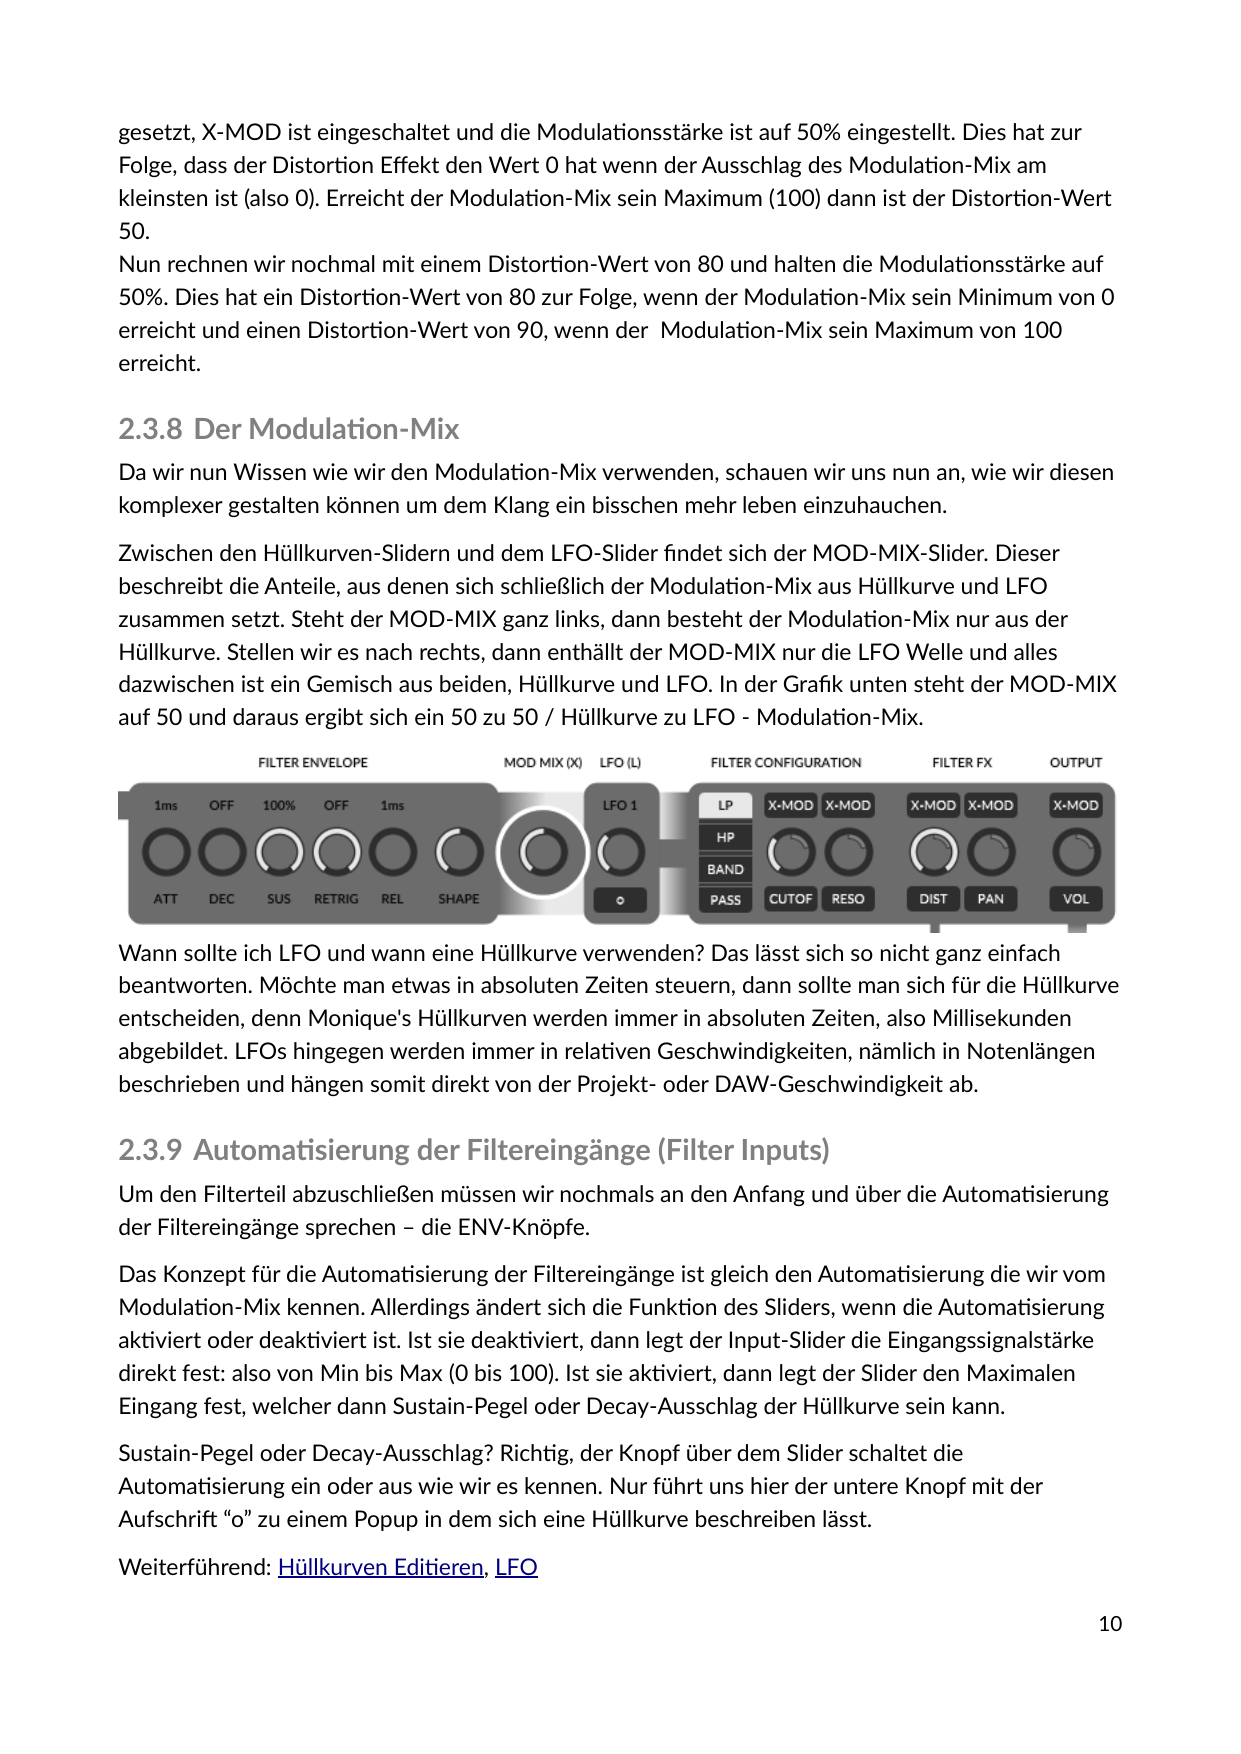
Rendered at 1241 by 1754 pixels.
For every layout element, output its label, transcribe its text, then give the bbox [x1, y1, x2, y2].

text Wann sollte ich LFO und wann eine Hüllkurve verwenden? Das lässt sich so nicht ganz einfach beantworten. Möchte man etwas in absoluten Zeiten steuern, dann sollte man sich für die Hüllkurve entscheiden, denn Monique's Hüllkurven werden immer in absoluten Zeiten, also Millisekunden abgebildet. LFOs hingegen werden immer in relativen Geschwindigkeiten, nämlich in Notenlängen beschrieben und hängen somit direkt von der Projekt- oder DAW-Geschwindigkeit ab. [118, 933, 1122, 1097]
subtitle Der Modulation-Mix [118, 411, 1122, 446]
text Das Konzept für die Automatisierung der Filtereingänge ist gleich den Automatisierung die wir vom Modulation-Mix kennen. Allerdings ändert sich die Funktion des Sliders, wenn die Automatisierung aktiviert oder deaktiviert ist. Ist sie deaktiviert, dann legt der Input-Slider die Eingangssignalstärke direkt fest: also von Min bis Max (0 bis 100). Ist sie aktiviert, dann legt der Slider den Maximalen Eingang fest, welcher dann Sustain-Pegel oder Decay-Ausschlag der Hüllkurve sein kann. [118, 1260, 1122, 1419]
text gesetzt, X-MOD ist eingeschaltet und die Modulationsstärke ist auf 50% eingestellt. Dies hat zur Folge, dass der Distortion Effekt den Wert 0 hat wenn der Ausschlag des Modulation-Mix am kleinsten ist (also 0). Erreicht der Modulation-Mix sein Maximum (100) dann ist der Distortion-Wert 50. Nun rechnen wir nochmal mit einem Distortion-Wert von 80 und halten die Modulationsstärke auf 50%. Dies hat ein Distortion-Wert von 80 zur Folge, wenn der Modulation-Mix sein Minimum von 0 erreicht und einen Distortion-Wert von 90, wenn der Modulation-Mix sein Maximum von 100 erreicht. [118, 118, 1122, 376]
text Weiterführend: Hüllkurven Editieren, LFO [118, 1552, 1122, 1580]
picture [118, 750, 1123, 933]
text Da wir nun Wissen wie wir den Modulation-Mix verwenden, schauen wir uns nun an, wie wir diesen komplexer gestalten können um dem Klang ein bisschen mehr leben einzuhauchen. [118, 458, 1122, 518]
subtitle Automatisierung der Filtereingänge (Filter Inputs) [118, 1132, 1122, 1167]
text Zwischen den Hüllkurven-Slidern und dem LFO-Slider findet sich der MOD-MIX-Slider. Dieser beschreibt die Anteile, aus denen sich schließlich der Modulation-Mix aus Hüllkurve und LFO zusammen setzt. Steht der MOD-MIX ganz links, dann besteht der Modulation-Mix nur aus der Hüllkurve. Stellen wir es nach rechts, dann enthällt der MOD-MIX nur die LFO Welle und alles dazwischen ist ein Gemisch aus beiden, Hüllkurve und LFO. In der Grafik unten steht der MOD-MIX auf 50 und daraus ergibt sich ein 50 zu 50 / Hüllkurve zu LFO - Modulation-Mix. [118, 538, 1122, 731]
text Um den Filterteil abzuschließen müssen wir nochmals an den Anfang und über die Automatisierung der Filtereingänge sprechen – die ENV-Knöpfe. [118, 1179, 1122, 1240]
text Sustain-Pegel oder Decay-Ausschlag? Richtig, der Knopf über dem Slider schaltet die Automatisierung ein oder aus wie wir es kennen. Nur führt uns hier der untere Knopf mit der Aufschrift “o” zu einem Popup in dem sich eine Hüllkurve beschreiben lässt. [118, 1439, 1122, 1532]
